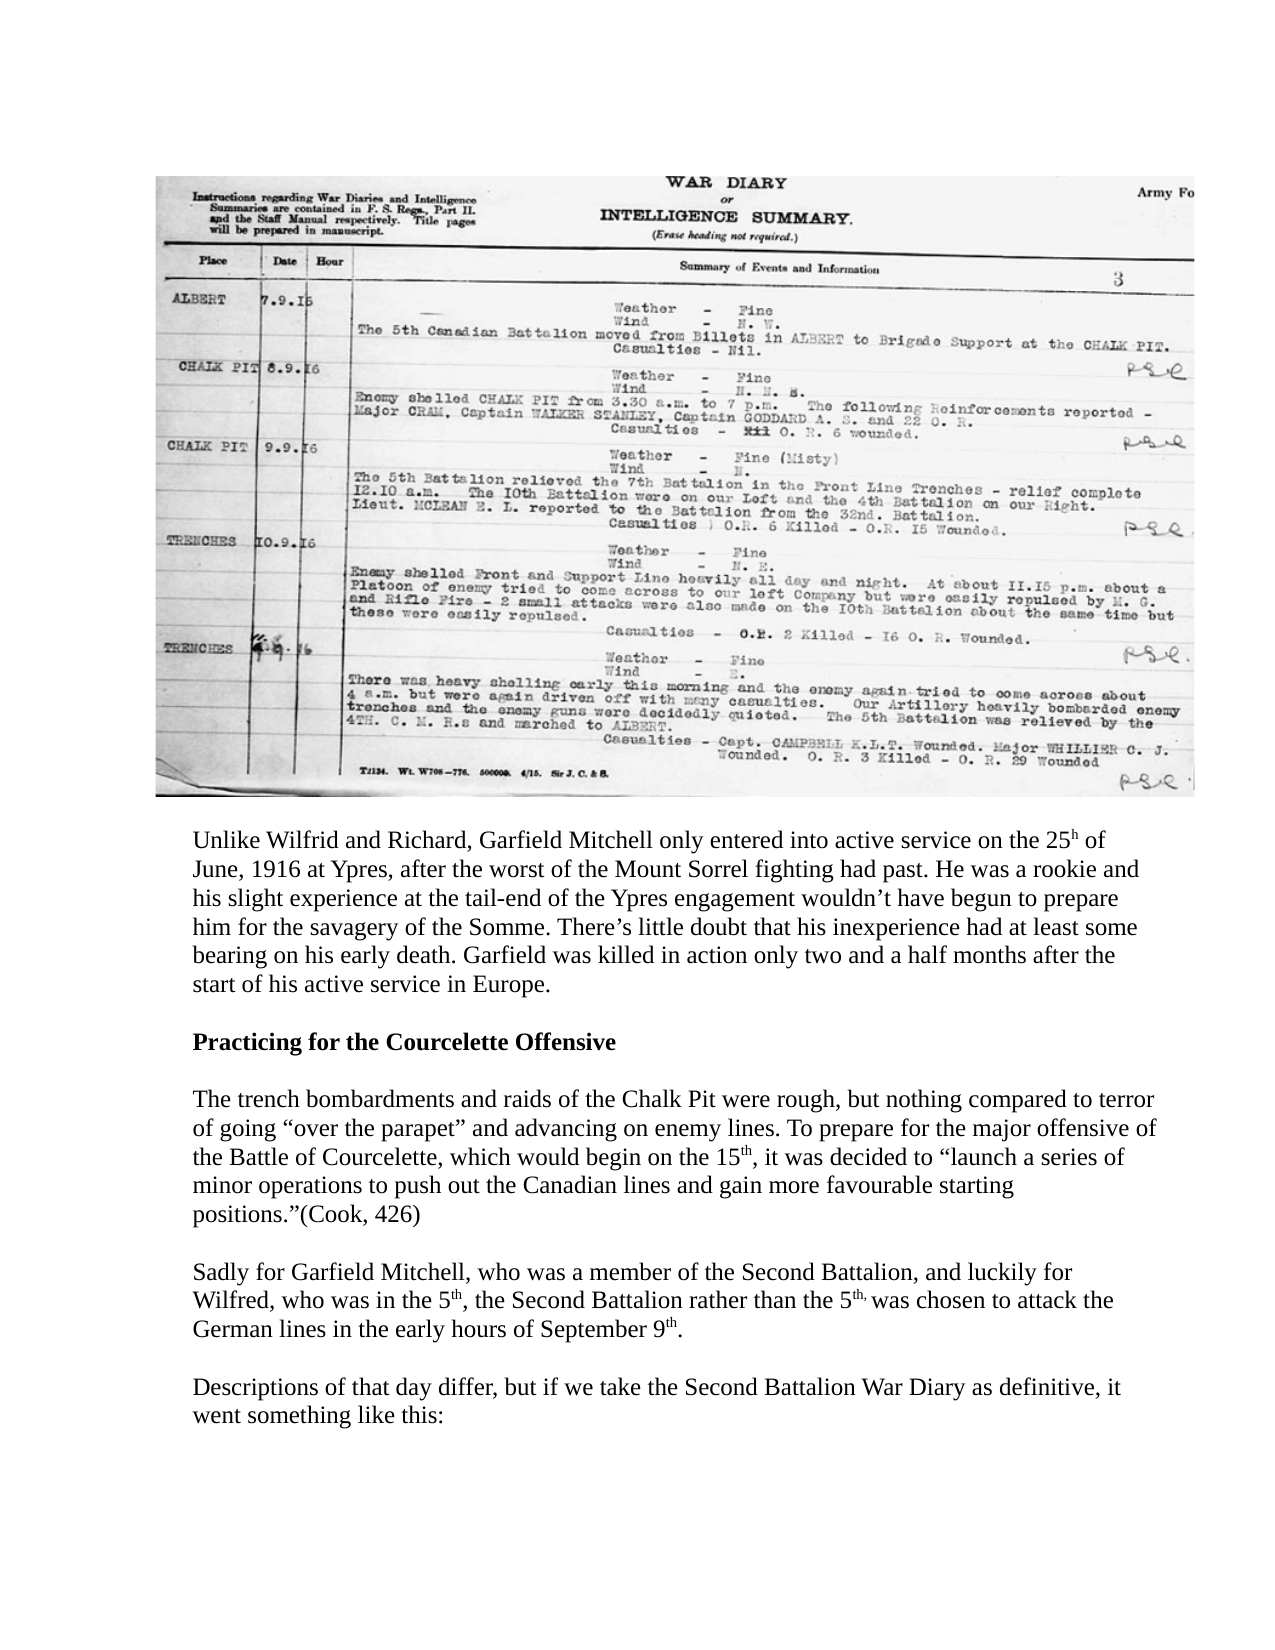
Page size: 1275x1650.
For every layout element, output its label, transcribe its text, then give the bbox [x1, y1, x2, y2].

text Descriptions of that day differ, but if we take the Second Battalion War Diary as definitive, it went something like this: [192, 1372, 1158, 1429]
picture [155, 176, 1195, 797]
text Unlike Wilfrid and Richard, Garfield Mitchell only entered into active service on the 25h of June, 1916 at Ypres, after the worst of the Mount Sorrel fighting had past. He was a rookie and his slight experience at the tail-end of the Ypres engagement wouldn’t have begun to prepare him for the savagery of the Somme. There’s little doubt that his inexperience had at least some bearing on his early death. Garfield was killed in action only two and a half months after the start of his active service in Europe. [192, 826, 1158, 998]
text The trench bombardments and raids of the Chalk Pit were rough, but nothing compared to terror of going “over the parapet” and advancing on enemy lines. To prepare for the major offensive of the Battle of Courcelette, which would begin on the 15th, it was decided to “launch a series of minor operations to push out the Canadian lines and gain more favourable starting positions.”(Cook, 426) [192, 1084, 1158, 1228]
text Practicing for the Courcelette Offensive [192, 1027, 1158, 1056]
text Sadly for Garfield Mitchell, who was a member of the Second Battalion, and luckily for Wilfred, who was in the 5th, the Second Battalion rather than the 5th, was chosen to attack the German lines in the early hours of September 9th. [192, 1257, 1158, 1343]
